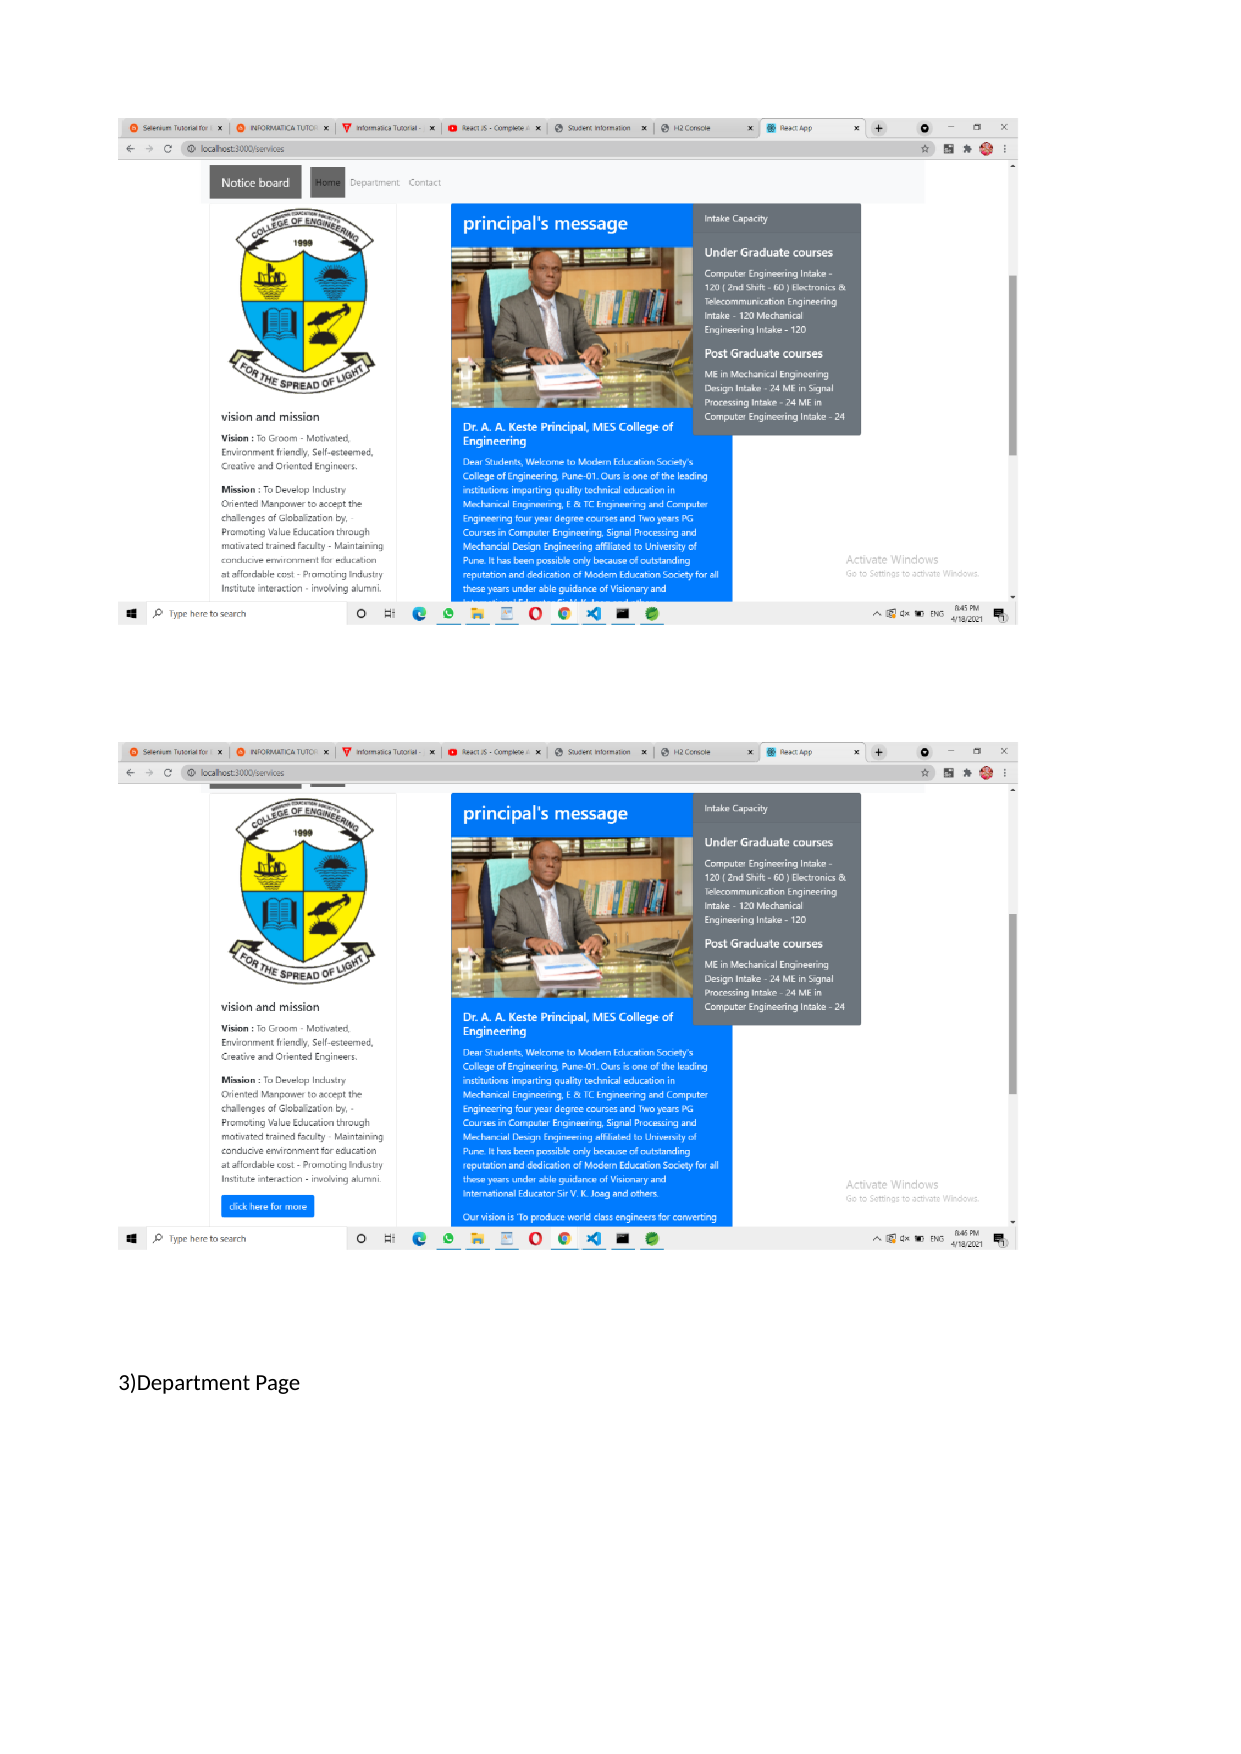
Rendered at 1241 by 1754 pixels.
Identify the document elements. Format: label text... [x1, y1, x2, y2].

text 3)Department Page [118, 1368, 1122, 1396]
